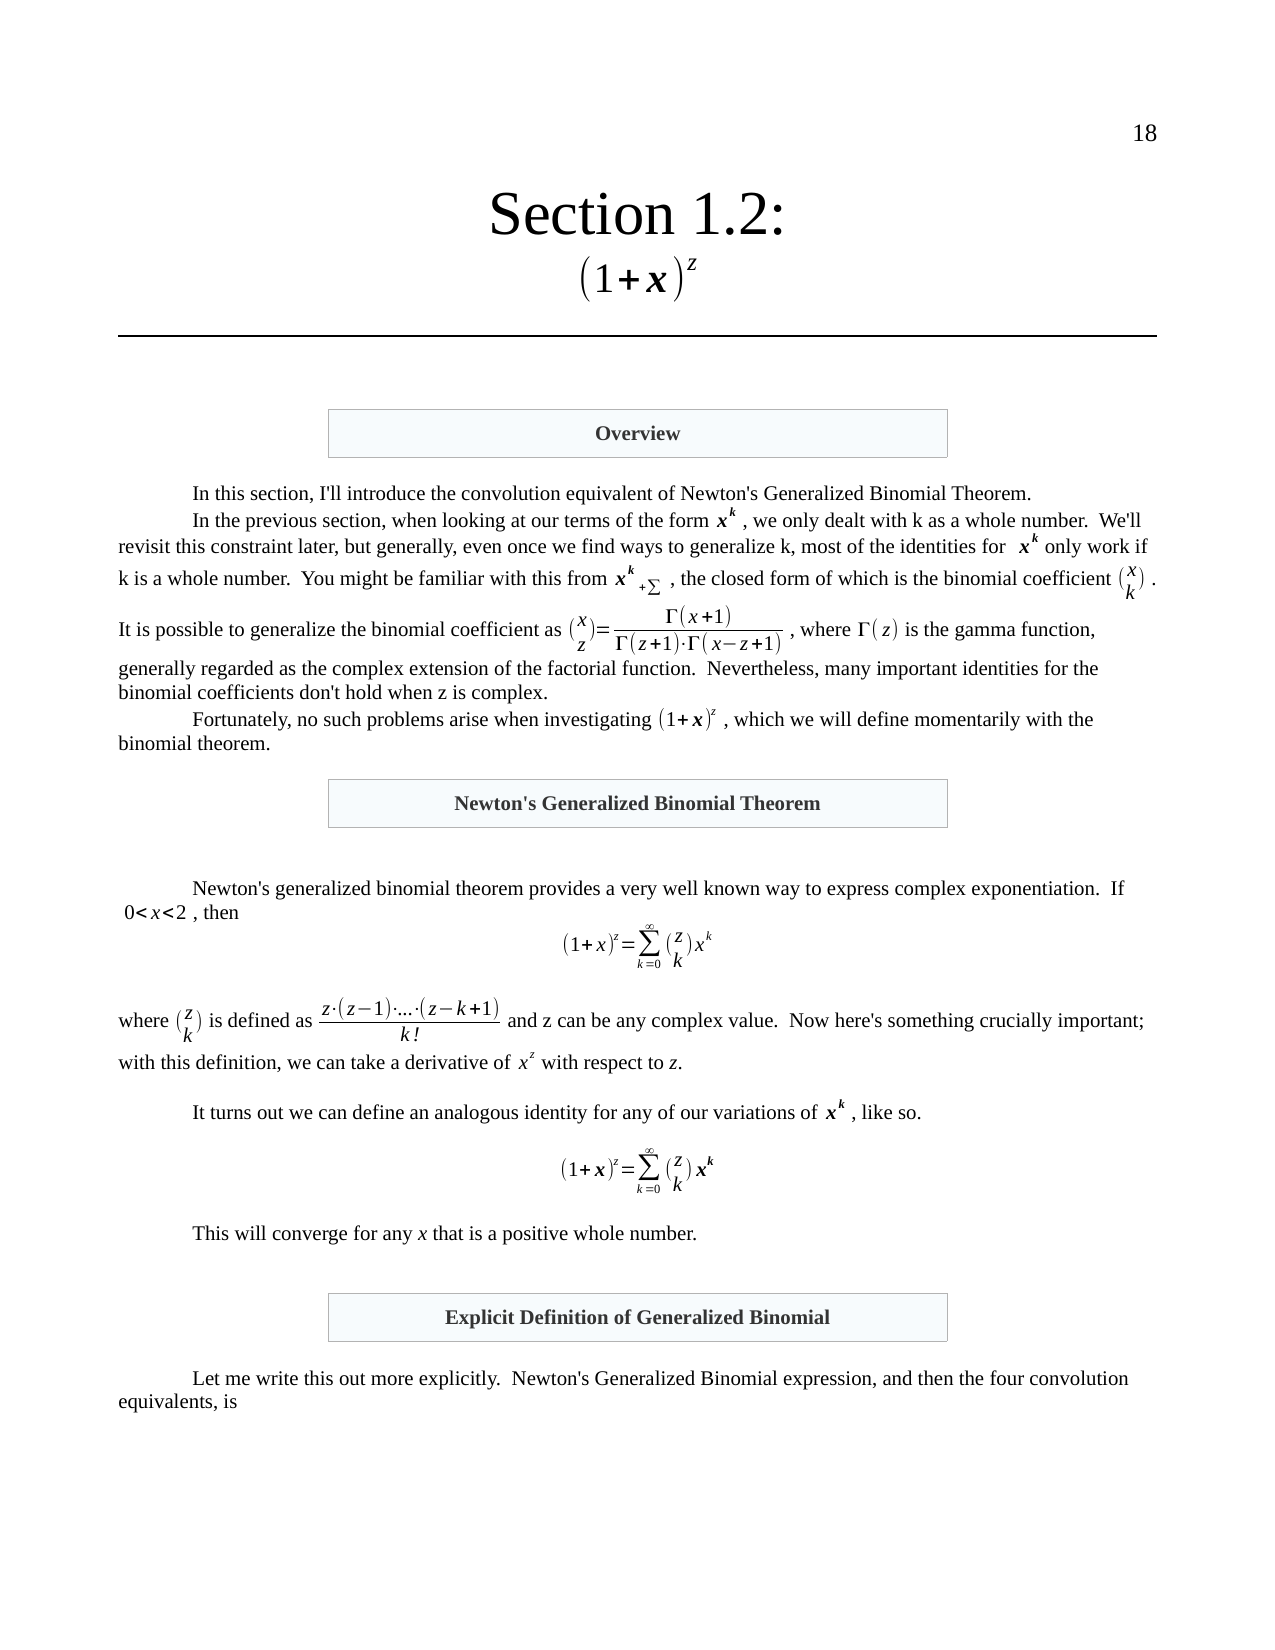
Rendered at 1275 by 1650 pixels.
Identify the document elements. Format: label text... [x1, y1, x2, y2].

text whereis defined asand z can be any complex value. Now here's something crucially important; with this definition, we can take a derivative ofwith respect to z. [118, 997, 1157, 1074]
text Explicit Definition of Generalized Binomial [329, 1294, 947, 1341]
text Newton's Generalized Binomial Theorem [329, 780, 947, 827]
text It turns out we can define an analogous identity for any of our variations of, like so. [118, 1098, 1157, 1124]
text In the previous section, when looking at our terms of the form, we only dealt with k as a whole number. We'll revisit this constraint later, but generally, even once we find ways to generalize k, most of the identities for only work if k is a whole number. You might be familiar with this from, the closed form of which is the binomial coefficient. It is possible to generalize the binomial coefficient as, whereis the gamma function, generally regarded as the complex extension of the factorial function. Nevertheless, many important identities for the binomial coefficients don't hold when z is complex. [118, 505, 1157, 704]
text Overview [329, 410, 947, 457]
text This will converge for any x that is a positive whole number. [118, 1221, 1157, 1245]
text Section 1.2: [118, 176, 1157, 248]
text In this section, I'll introduce the convolution equivalent of Newton's Generalized Binomial Theorem. [118, 481, 1157, 505]
text Newton's generalized binomial theorem provides a very well known way to express complex exponentiation. If, then [118, 876, 1157, 924]
text Let me write this out more explicitly. Newton's Generalized Binomial expression, and then the four convolution equivalents, is [118, 1365, 1157, 1413]
text Fortunately, no such problems arise when investigating, which we will define momentarily with the binomial theorem. [118, 704, 1157, 755]
